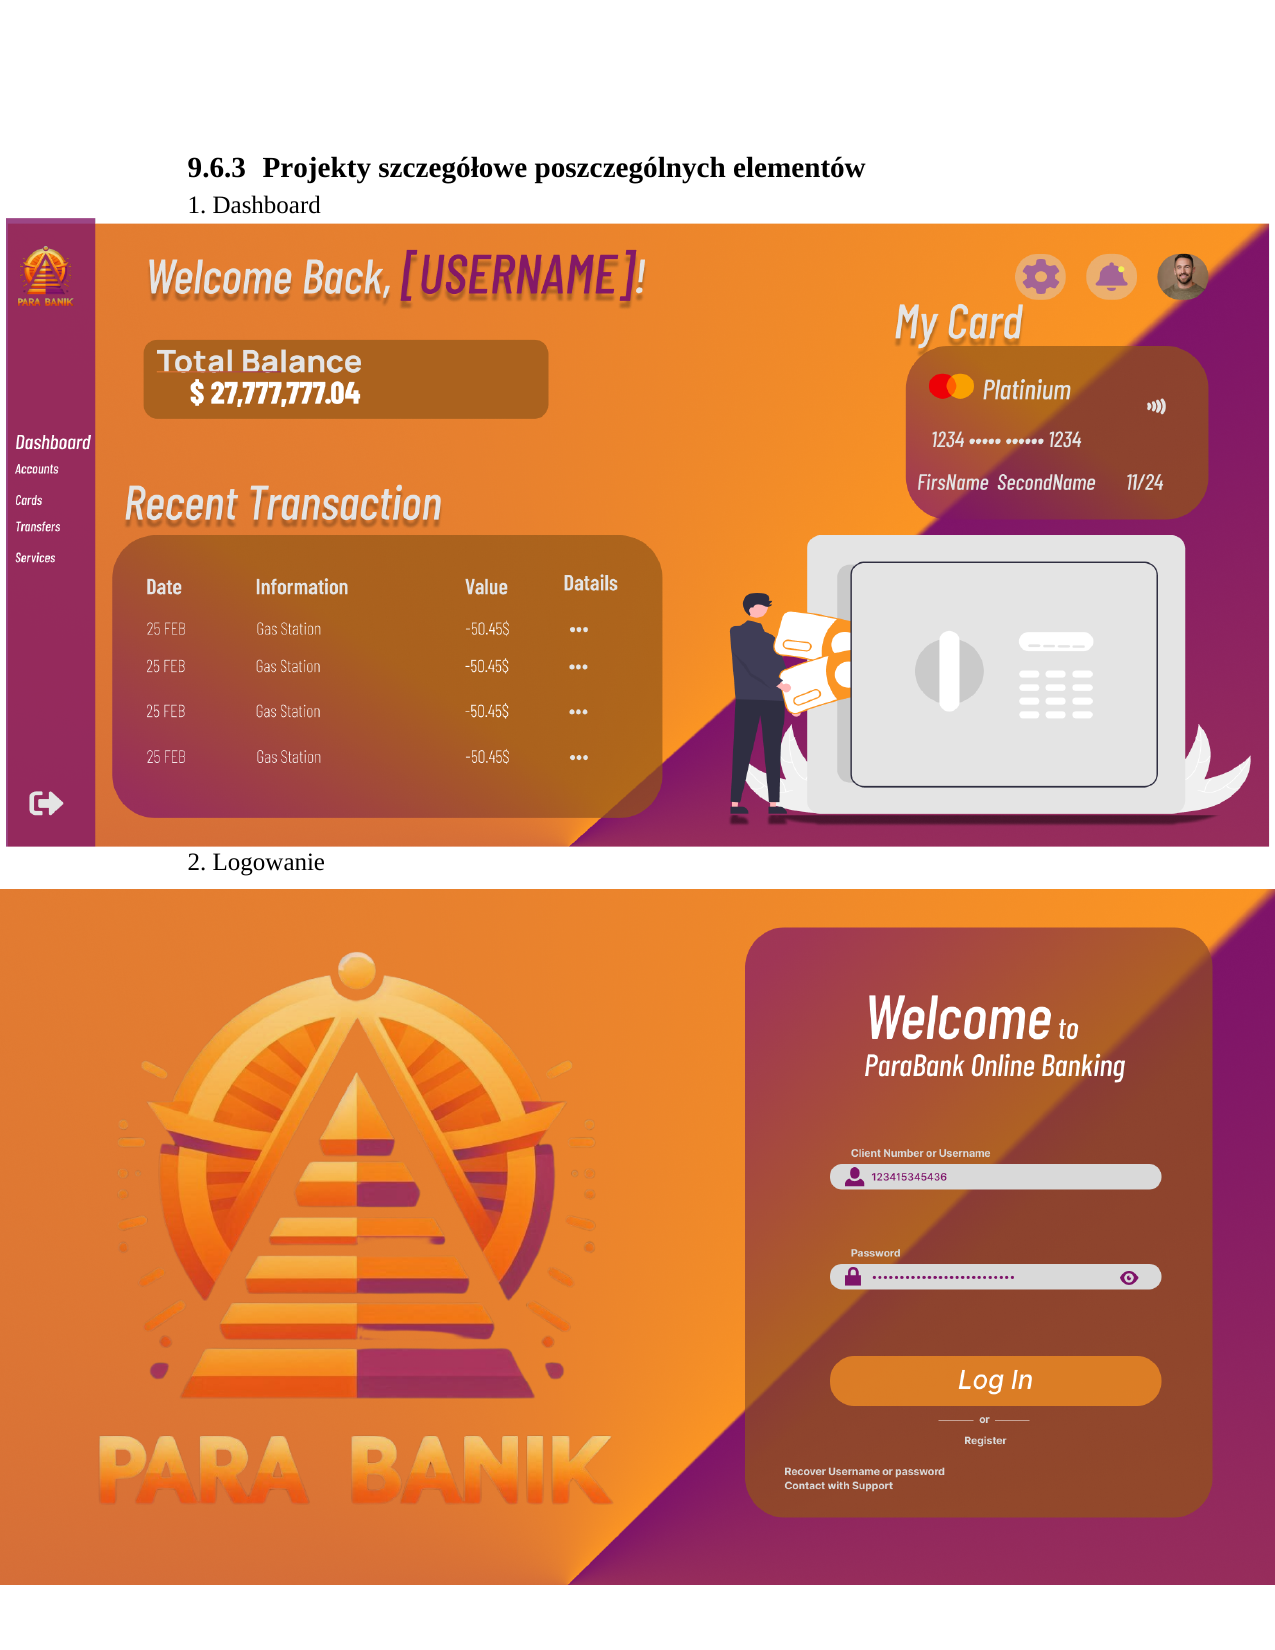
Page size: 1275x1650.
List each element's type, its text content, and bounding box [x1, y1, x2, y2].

list 2. Logowanie [187, 847, 1087, 876]
list 1. Dashboard [187, 190, 1087, 218]
picture [6, 218, 1270, 847]
subtitle Projekty szczegółowe poszczególnych elementów [187, 150, 1087, 183]
picture [0, 889, 1275, 1585]
